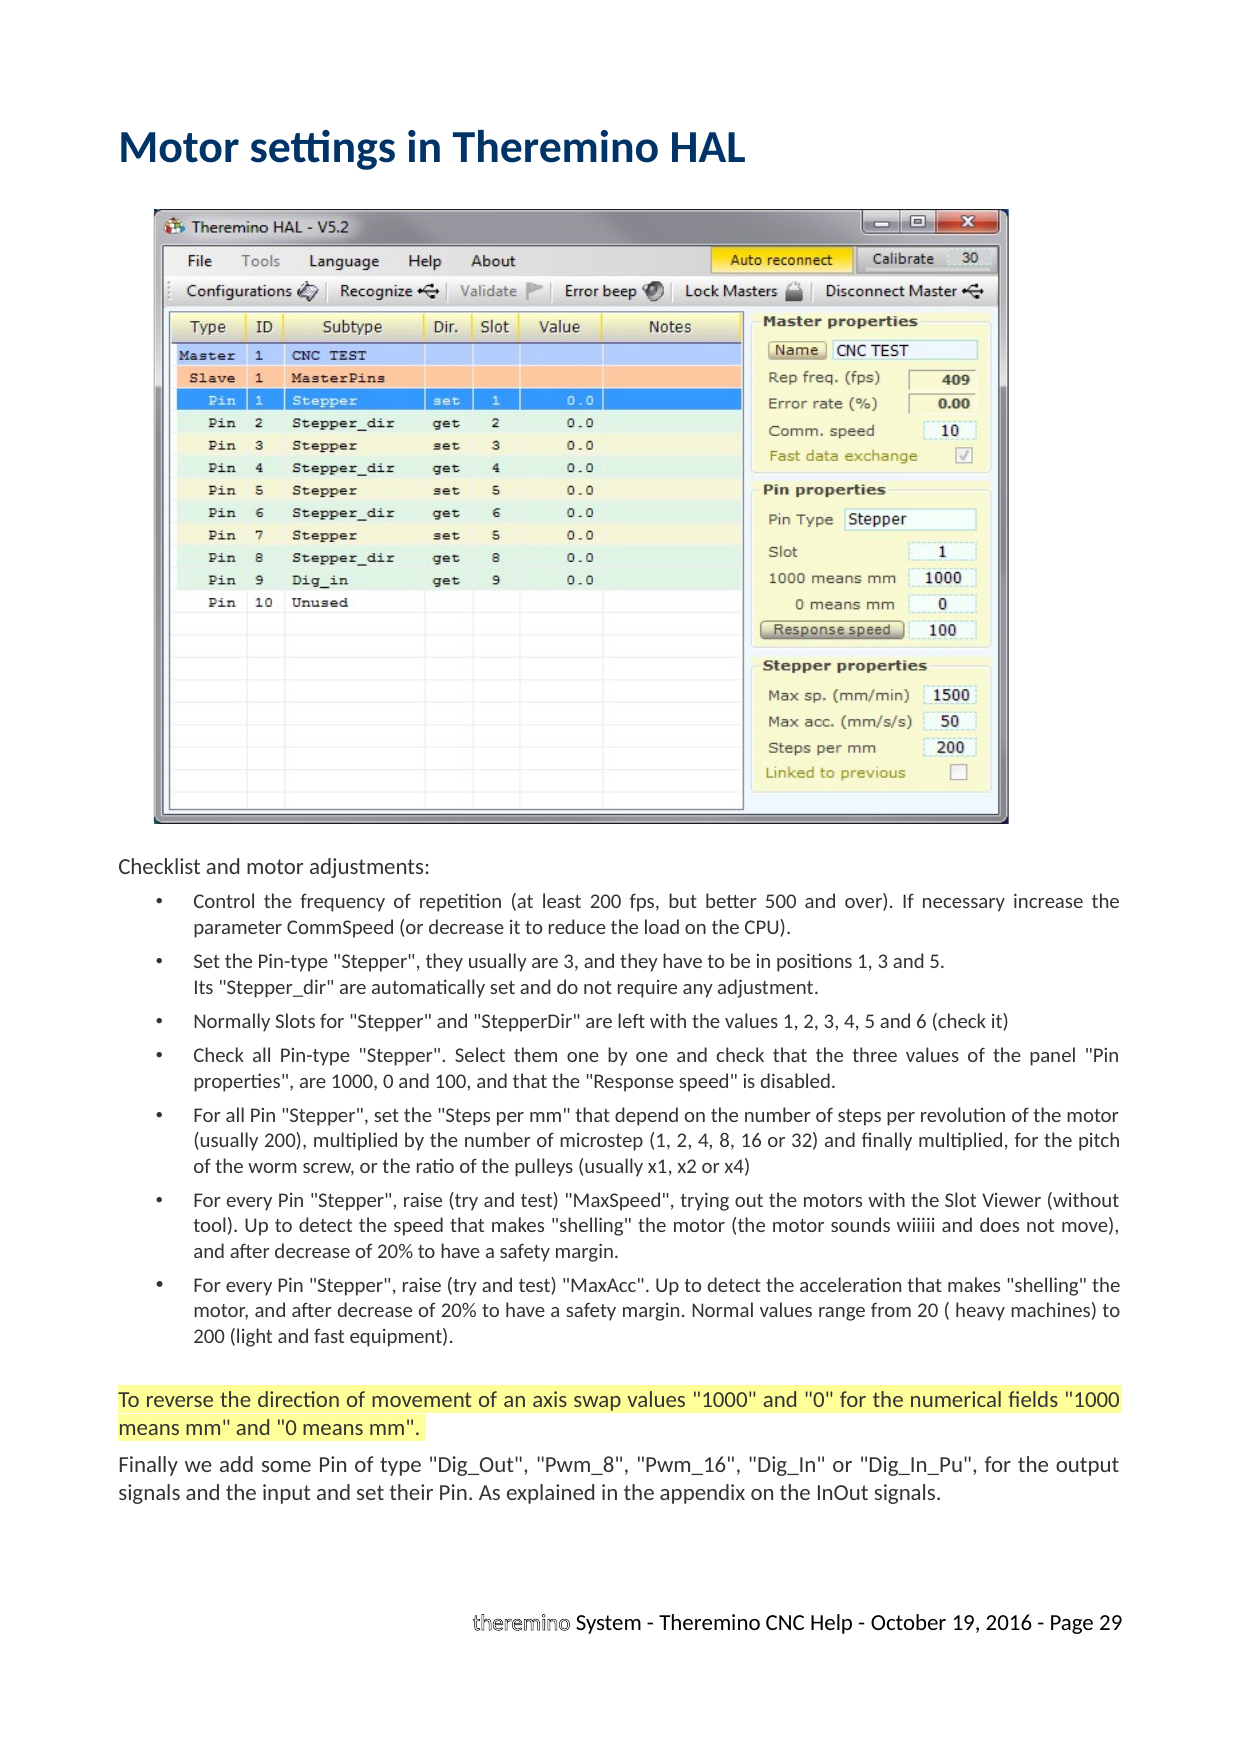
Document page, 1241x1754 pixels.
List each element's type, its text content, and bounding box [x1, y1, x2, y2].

list For every Pin "Stepper", raise (try and test) "MaxSpeed", trying out the motors with the Slot Viewer (without tool). Up to detect the speed that makes "shelling" the motor (the motor sounds wiiiii and does not move), and after decrease of 20% to have a safety margin. [156, 1187, 1122, 1263]
list Set the Pin-type "Stepper", they usually are 3, and they have to be in positions 1, 3 and 5. Its "Stepper_dir" are automatically set and do not require any adjustment. [156, 948, 1122, 999]
list Normally Slots for "Stepper" and "StepperDir" are left with the values 1, 2, 3, 4, 5 and 6 (check it) [156, 1008, 1122, 1033]
picture [153, 209, 1009, 824]
list Check all Pin-type "Stepper". Select them one by one and check that the three values of the panel "Pin properties", are 1000, 0 and 100, and that the "Response speed" is disabled. [156, 1042, 1122, 1093]
list For every Pin "Stepper", raise (try and test) "MaxAcc". Up to detect the acceleration that makes "shelling" the motor, and after decrease of 20% to have a safety margin. Normal values range from 20 ( heavy machines) to 200 (light and fast equipment). [156, 1272, 1122, 1377]
text Finally we add some Pin of type "Dig_Out", "Pwm_8", "Pwm_16", "Dig_In" or "Dig_In_Pu", for the output signals and the input and set their Pin. As explained in the appendix on the InOut signals. [118, 1450, 1122, 1506]
list For all Pin "Stepper", set the "Steps per mm" that depend on the number of steps per revolution of the motor (usually 200), multiplied by the number of microstep (1, 2, 4, 8, 16 or 32) and finally multiplied, for the pitch of the worm screw, or the ratio of the pulleys (usually x1, x2 or x4) [156, 1102, 1122, 1178]
text Checklist and motor adjustments: [118, 852, 1122, 880]
list Control the frequency of repetition (at least 200 fps, but better 500 and over). If necessary increase the parameter CommSpeed (or decrease it to reduce the load on the CPU). [156, 889, 1122, 939]
text To reverse the direction of movement of an axis swap values "1000" and "0" for the numerical fields "1000 means mm" and "0 means mm". [118, 1385, 1122, 1441]
subtitle Motor settings in Theremino HAL [118, 118, 1122, 174]
